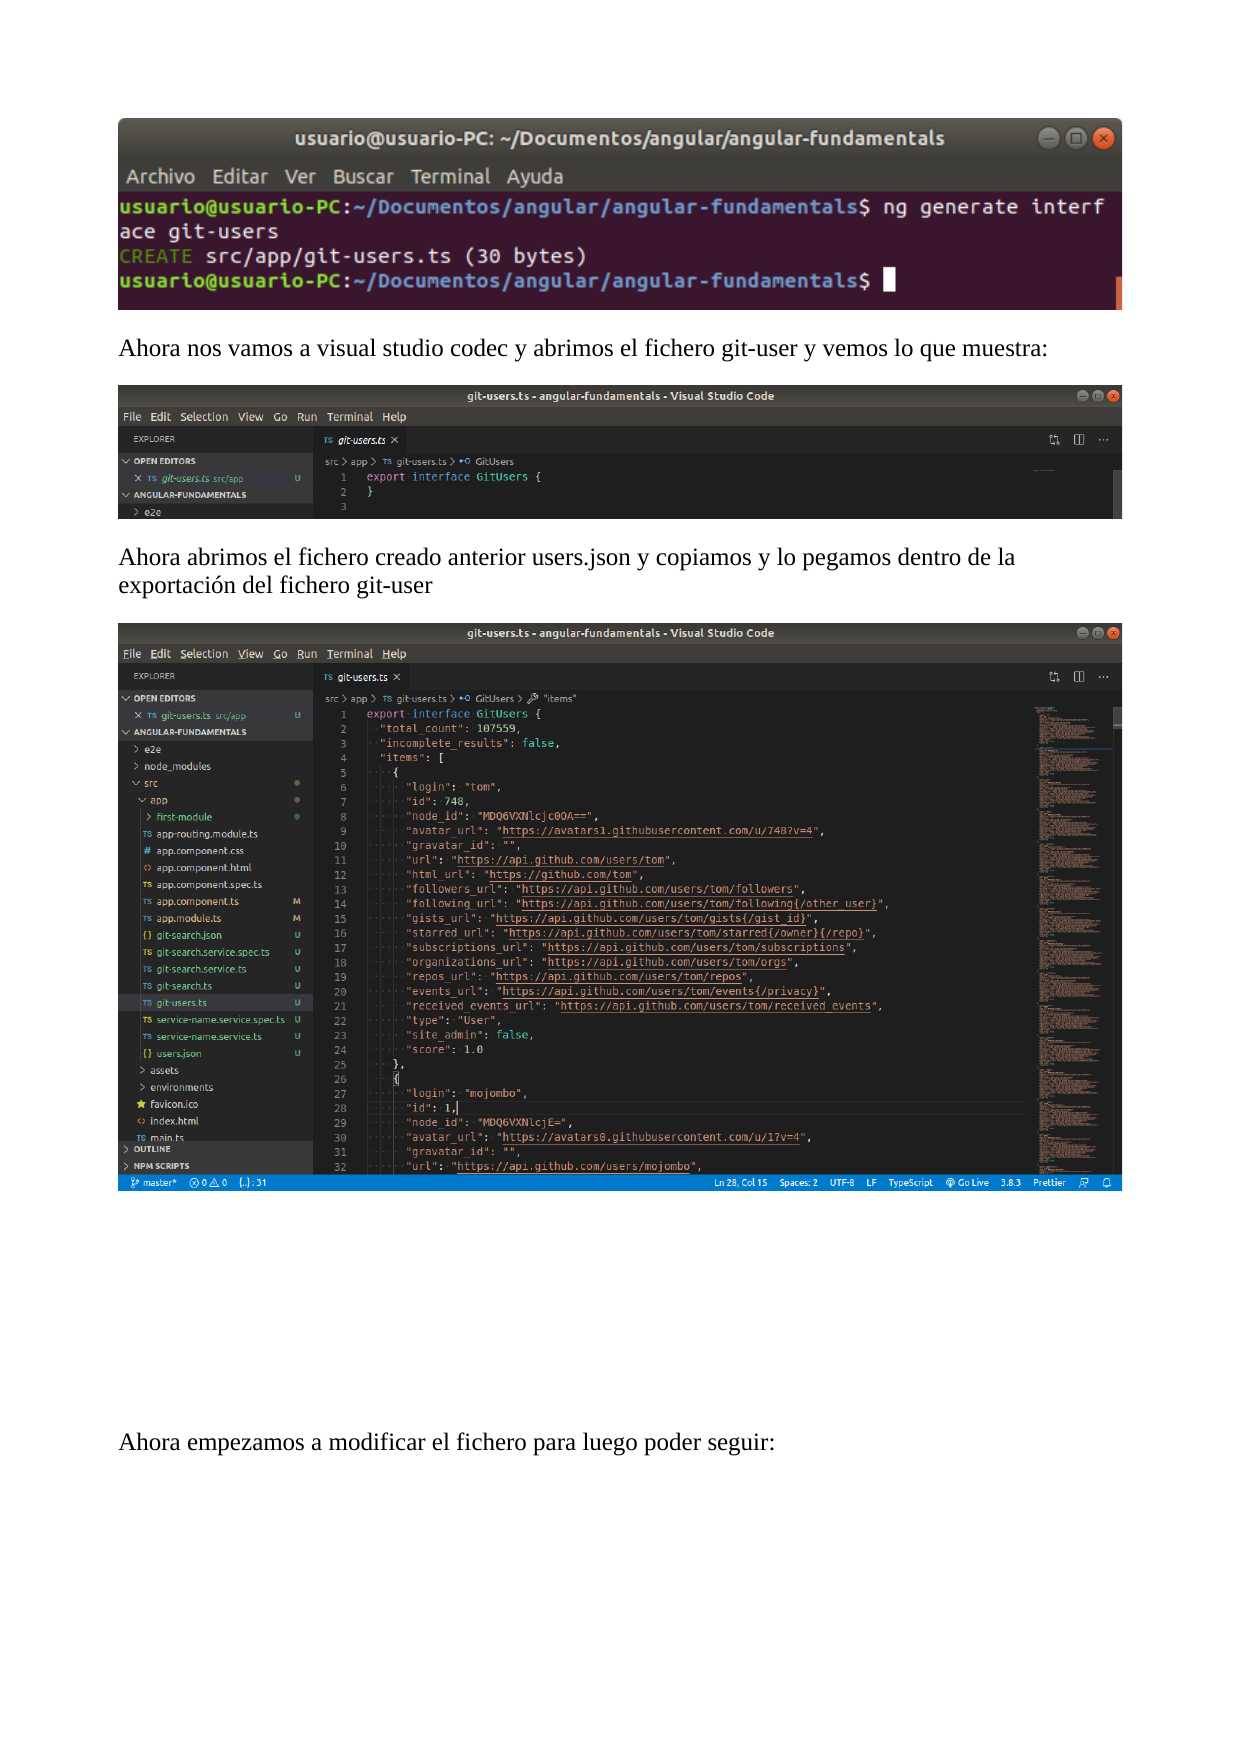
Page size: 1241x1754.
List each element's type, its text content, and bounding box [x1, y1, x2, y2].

picture [118, 623, 1123, 1191]
text Ahora empezamos a modificar el fichero para luego poder seguir: [118, 1427, 1122, 1456]
picture [118, 118, 1123, 310]
text Ahora abrimos el fichero creado anterior users.json y copiamos y lo pegamos dentro de la exportación del fichero git-user [118, 542, 1122, 599]
text Ahora nos vamos a visual studio codec y abrimos el fichero git-user y vemos lo que muestra: [118, 333, 1122, 362]
